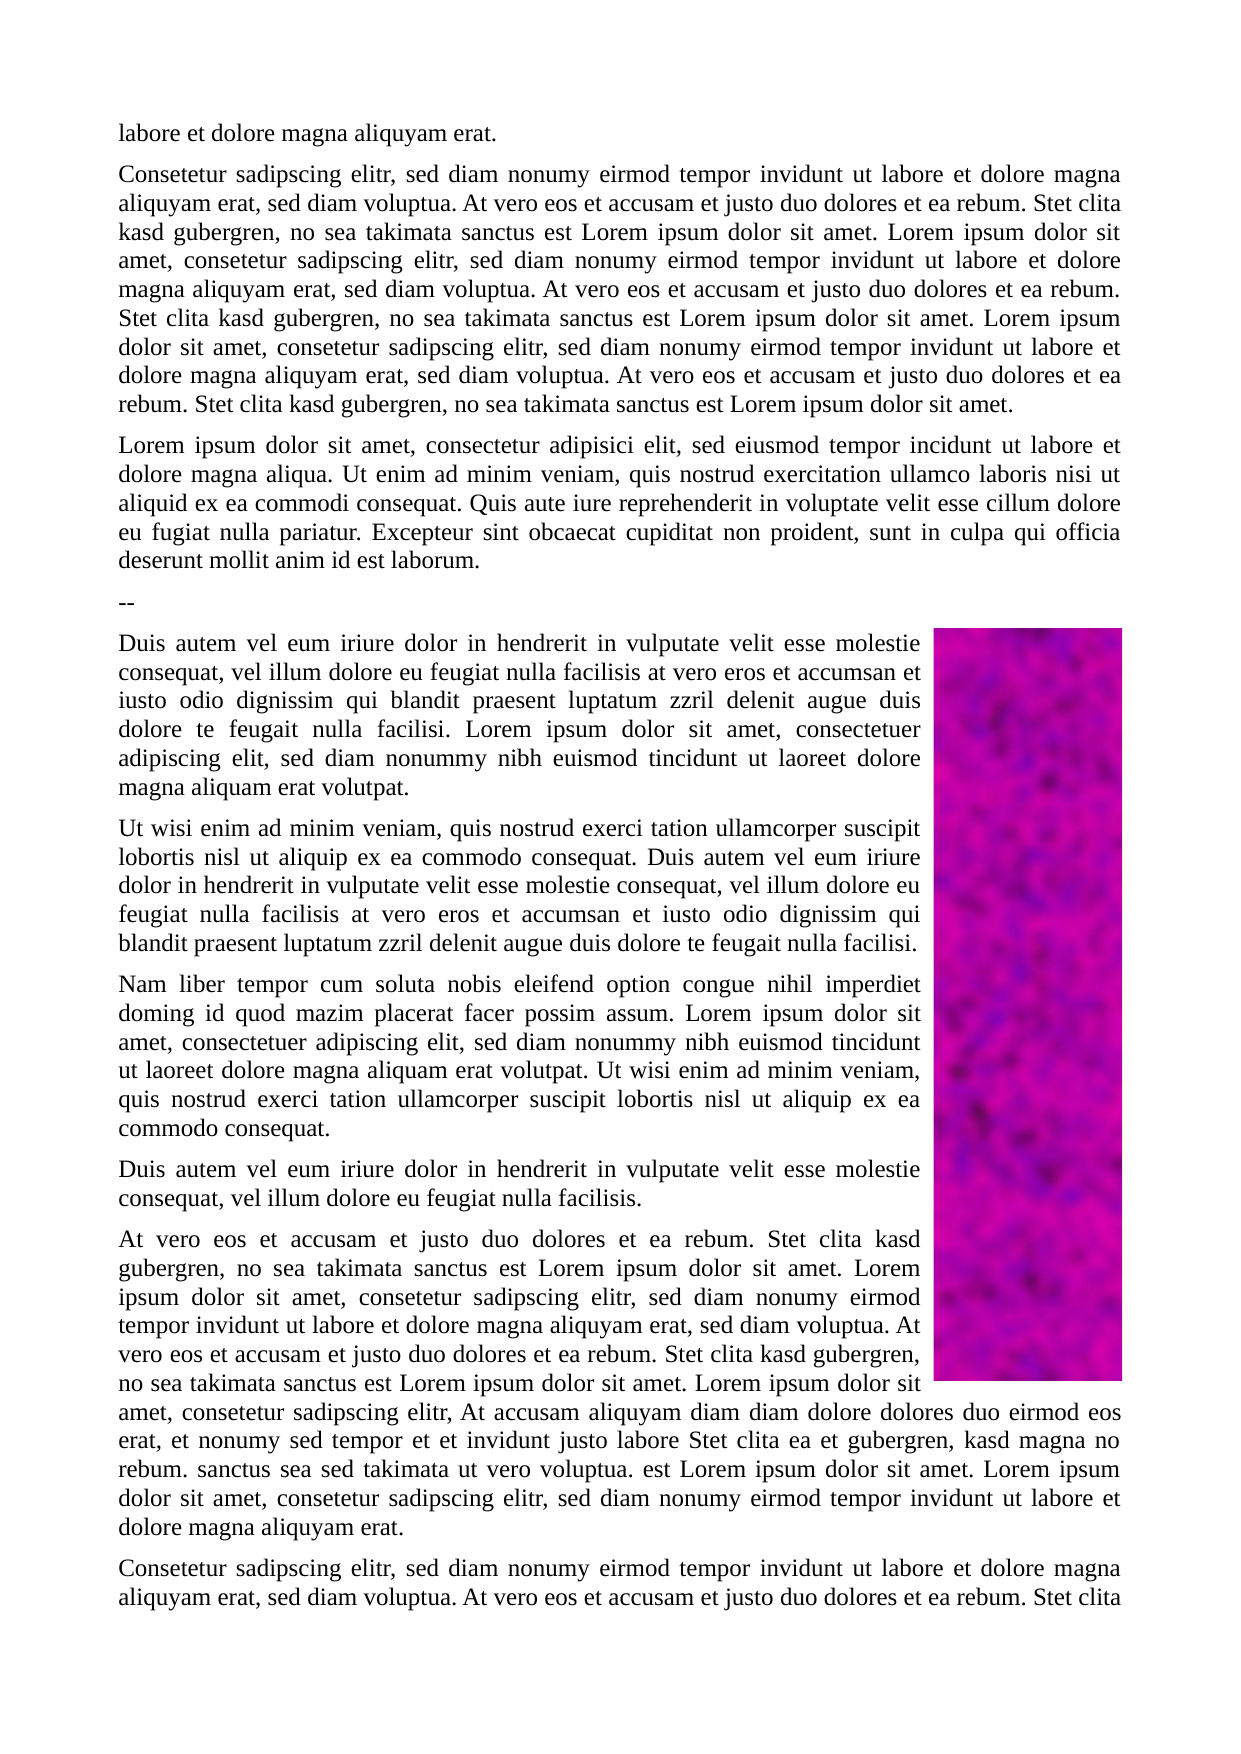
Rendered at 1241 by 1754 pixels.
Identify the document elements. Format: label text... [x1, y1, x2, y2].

text At vero eos et accusam et justo duo dolores et ea rebum. Stet clita kasd gubergren, no sea takimata sanctus est Lorem ipsum dolor sit amet. Lorem ipsum dolor sit amet, consetetur sadipscing elitr, sed diam nonumy eirmod tempor invidunt ut labore et dolore magna aliquyam erat, sed diam voluptua. At vero eos et accusam et justo duo dolores et ea rebum. Stet clita kasd gubergren, no sea takimata sanctus est Lorem ipsum dolor sit amet. Lorem ipsum dolor sit amet, consetetur sadipscing elitr, At accusam aliquyam diam diam dolore dolores duo eirmod eos erat, et nonumy sed tempor et et invidunt justo labore Stet clita ea et gubergren, kasd magna no rebum. sanctus sea sed takimata ut vero voluptua. est Lorem ipsum dolor sit amet. Lorem ipsum dolor sit amet, consetetur sadipscing elitr, sed diam nonumy eirmod tempor invidunt ut labore et dolore magna aliquyam erat. [118, 1224, 1122, 1541]
text Consetetur sadipscing elitr, sed diam nonumy eirmod tempor invidunt ut labore et dolore magna aliquyam erat, sed diam voluptua. At vero eos et accusam et justo duo dolores et ea rebum. Stet clita kasd gubergren, no sea takimata sanctus est Lorem ipsum dolor sit amet. Lorem ipsum dolor sit amet, consetetur sadipscing elitr, sed diam nonumy eirmod tempor invidunt ut labore et dolore magna aliquyam erat, sed diam voluptua. At vero eos et accusam et justo duo dolores et ea rebum. Stet clita kasd gubergren, no sea takimata sanctus est Lorem ipsum dolor sit amet. Lorem ipsum dolor sit amet, consetetur sadipscing elitr, sed diam nonumy eirmod tempor invidunt ut labore et dolore magna aliquyam erat, sed diam voluptua. At vero eos et accusam et justo duo dolores et ea rebum. Stet clita kasd gubergren, no sea takimata sanctus est Lorem ipsum dolor sit amet. [118, 159, 1122, 418]
text Duis autem vel eum iriure dolor in hendrerit in vulputate velit esse molestie consequat, vel illum dolore eu feugiat nulla facilisis at vero eros et accumsan et iusto odio dignissim qui blandit praesent luptatum zzril delenit augue duis dolore te feugait nulla facilisi. Lorem ipsum dolor sit amet, consectetuer adipiscing elit, sed diam nonummy nibh euismod tincidunt ut laoreet dolore magna aliquam erat volutpat. [118, 628, 1083, 801]
text labore et dolore magna aliquyam erat. [118, 118, 1122, 147]
text Ut wisi enim ad minim veniam, quis nostrud exerci tation ullamcorper suscipit lobortis nisl ut aliquip ex ea commodo consequat. Duis autem vel eum iriure dolor in hendrerit in vulputate velit esse molestie consequat, vel illum dolore eu feugiat nulla facilisis at vero eros et accumsan et iusto odio dignissim qui blandit praesent luptatum zzril delenit augue duis dolore te feugait nulla facilisi. [118, 813, 936, 957]
text Consetetur sadipscing elitr, sed diam nonumy eirmod tempor invidunt ut labore et dolore magna aliquyam erat, sed diam voluptua. At vero eos et accusam et justo duo dolores et ea rebum. Stet clita [118, 1553, 1122, 1611]
text Duis autem vel eum iriure dolor in hendrerit in vulputate velit esse molestie consequat, vel illum dolore eu feugiat nulla facilisis. [118, 1154, 936, 1212]
text Lorem ipsum dolor sit amet, consectetur adipisici elit, sed eiusmod tempor incidunt ut labore et dolore magna aliqua. Ut enim ad minim veniam, quis nostrud exercitation ullamco laboris nisi ut aliquid ex ea commodi consequat. Quis aute iure reprehenderit in voluptate velit esse cillum dolore eu fugiat nulla pariatur. Excepteur sint obcaecat cupiditat non proident, sunt in culpa qui officia deserunt mollit anim id est laborum. [118, 431, 1122, 574]
text Nam liber tempor cum soluta nobis eleifend option congue nihil imperdiet doming id quod mazim placerat facer possim assum. Lorem ipsum dolor sit amet, consectetuer adipiscing elit, sed diam nonummy nibh euismod tincidunt ut laoreet dolore magna aliquam erat volutpat. Ut wisi enim ad minim veniam, quis nostrud exerci tation ullamcorper suscipit lobortis nisl ut aliquip ex ea commodo consequat. [118, 969, 936, 1142]
text -- [118, 587, 1122, 616]
picture [1083, 628, 1123, 1381]
